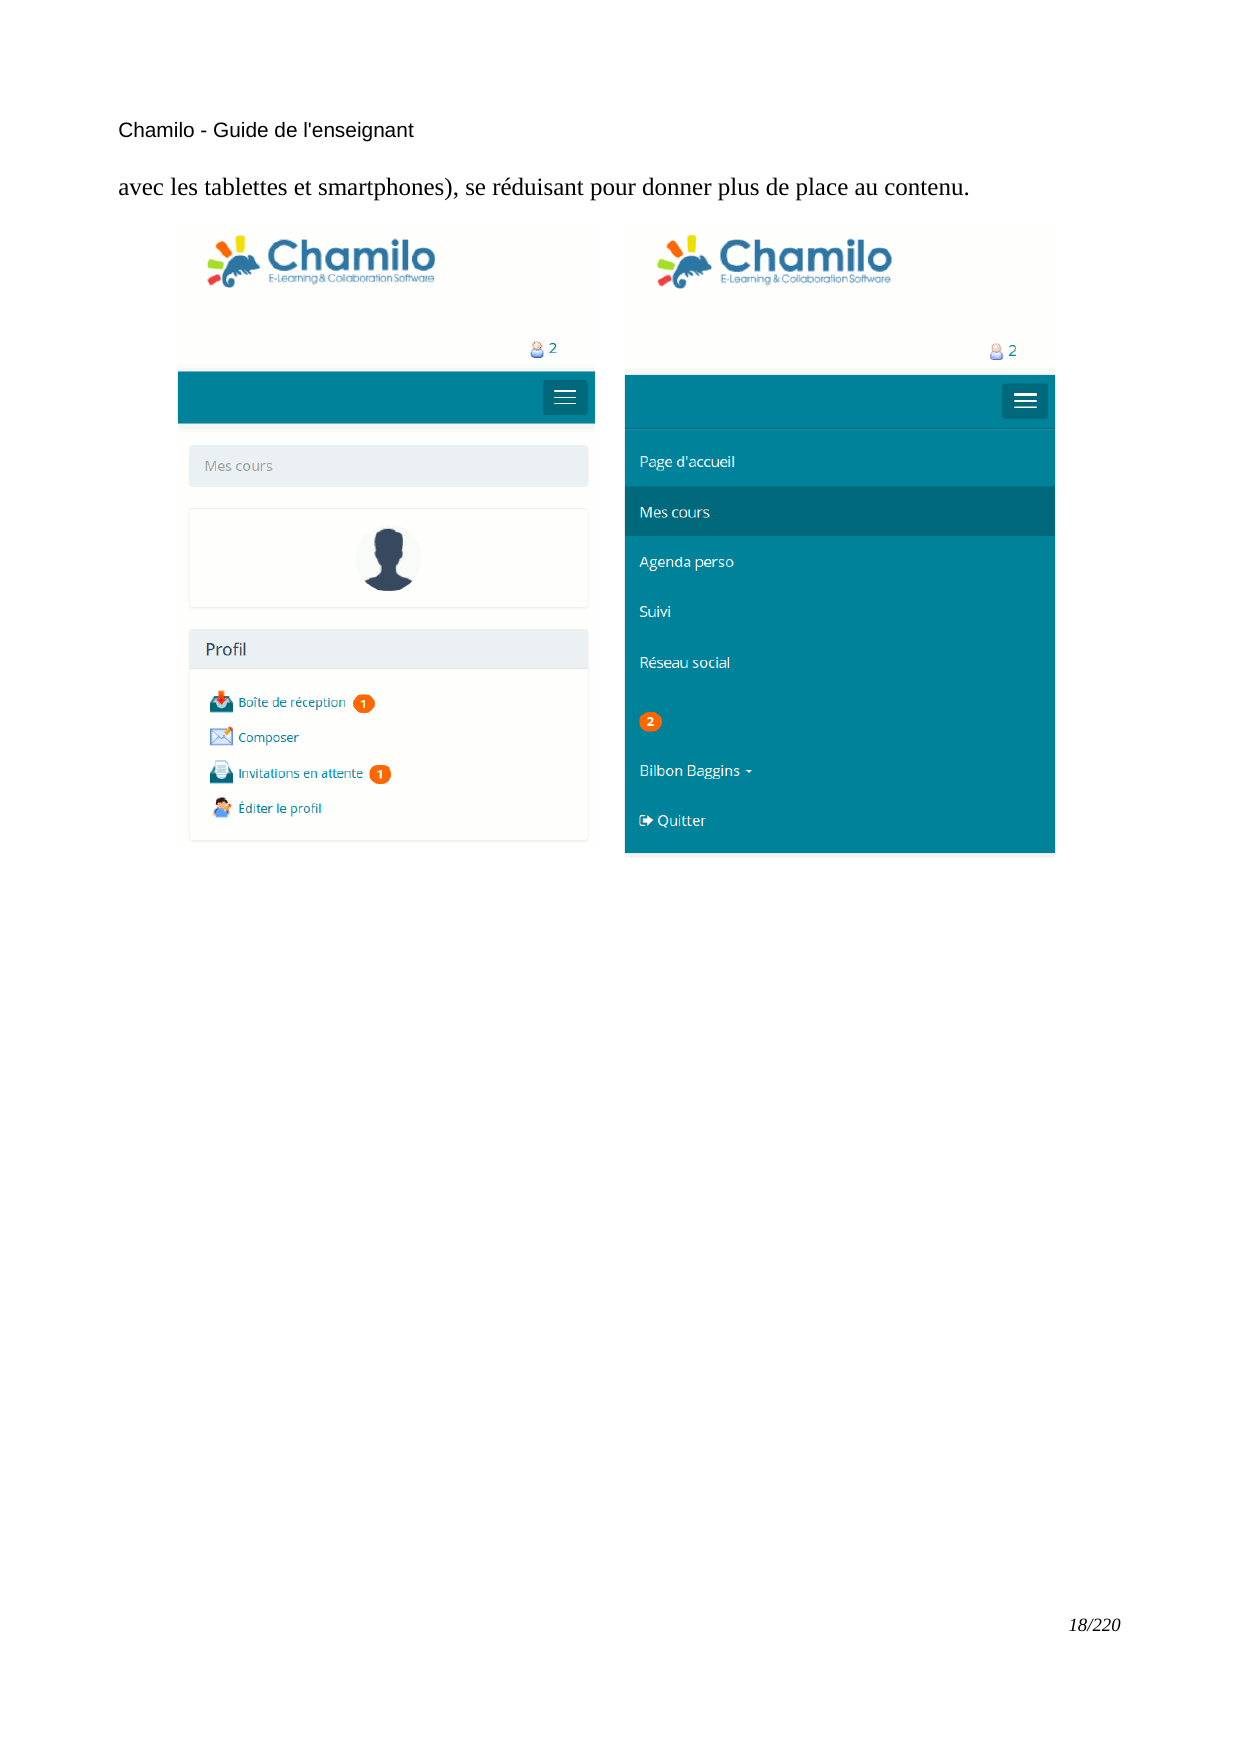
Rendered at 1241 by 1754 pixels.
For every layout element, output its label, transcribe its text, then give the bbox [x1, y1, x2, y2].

picture [177, 224, 595, 849]
picture [624, 225, 1056, 858]
text avec les tablettes et smartphones), se réduisant pour donner plus de place au contenu. [118, 172, 1122, 200]
